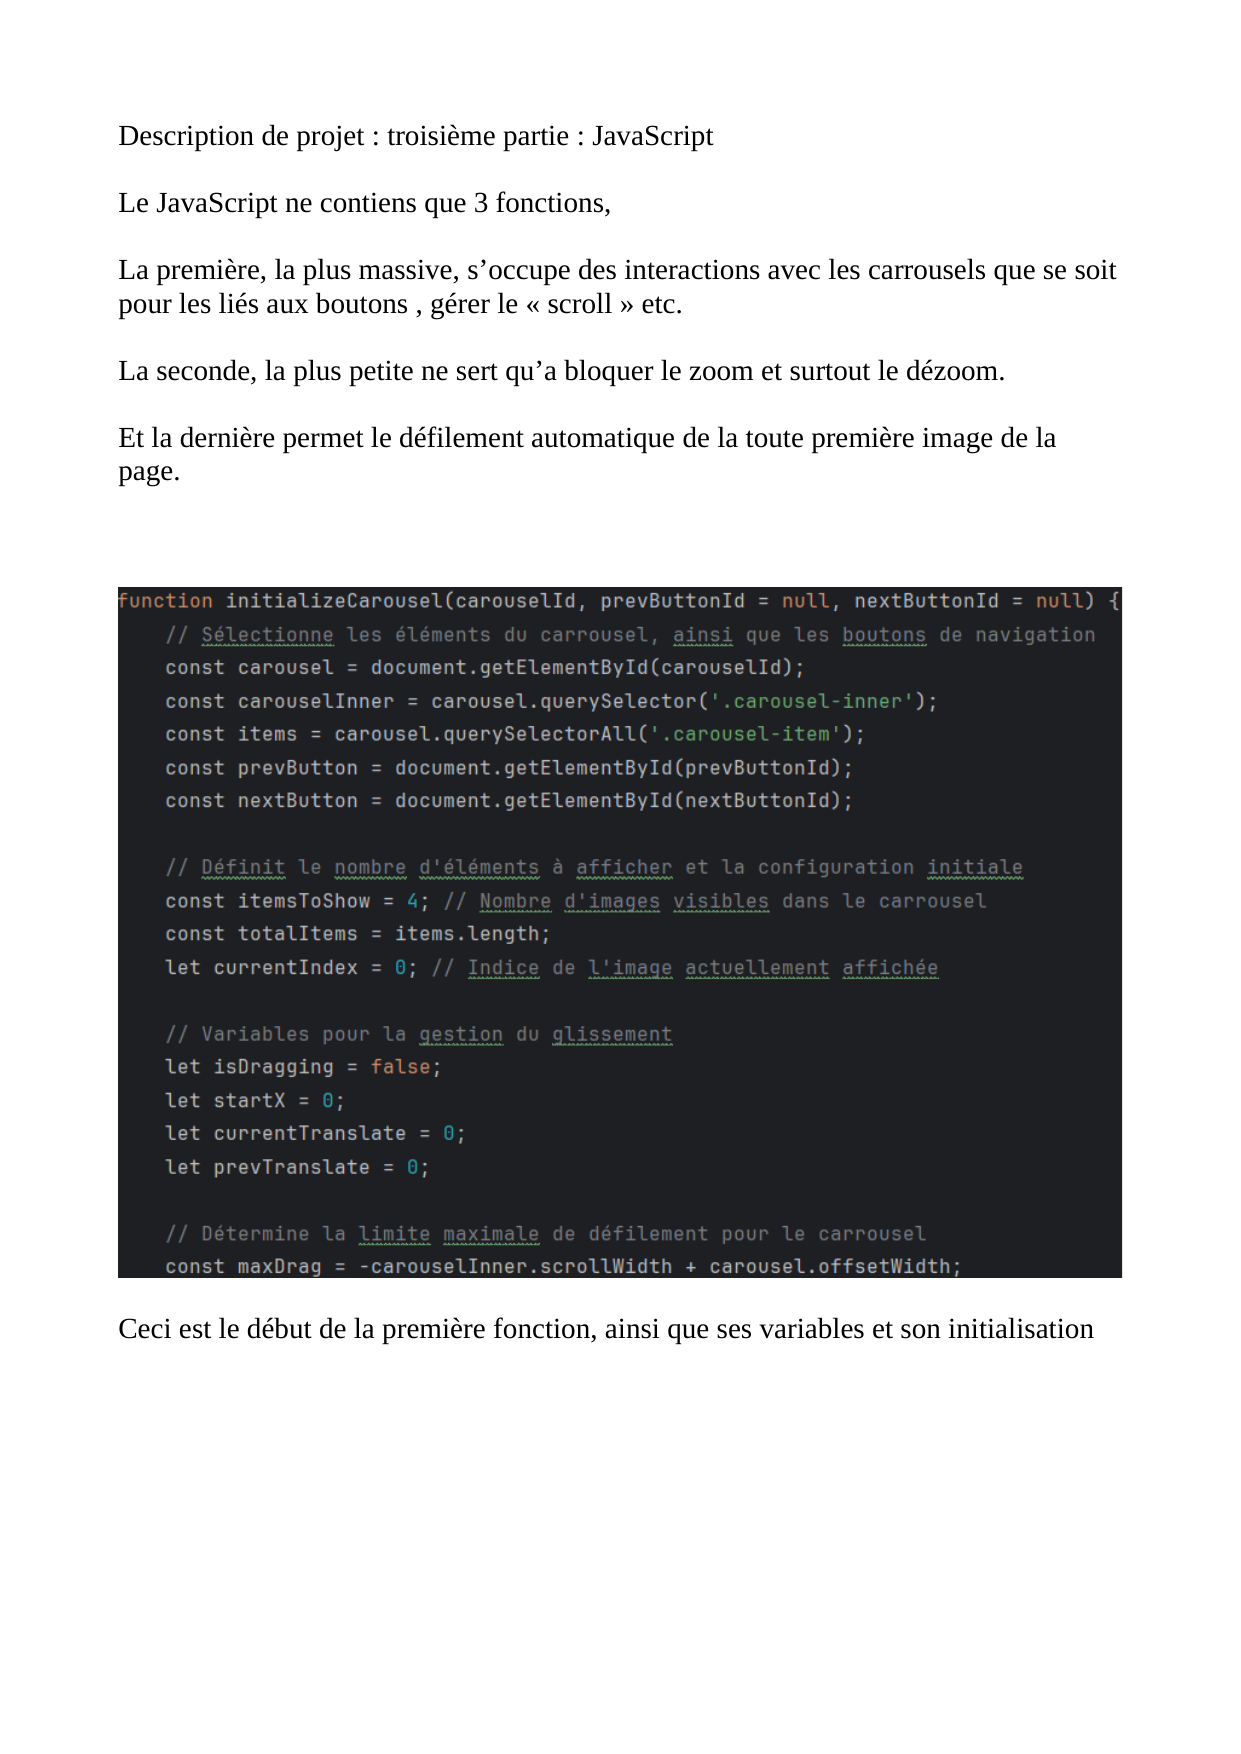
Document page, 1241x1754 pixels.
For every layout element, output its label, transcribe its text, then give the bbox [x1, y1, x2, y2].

text Et la dernière permet le défilement automatique de la toute première image de la page. [118, 420, 1122, 487]
text La seconde, la plus petite ne sert qu’a bloquer le zoom et surtout le dézoom. [118, 353, 1122, 386]
picture [118, 587, 1123, 1278]
text Ceci est le début de la première fonction, ainsi que ses variables et son initialisation [118, 1311, 1122, 1344]
text Description de projet : troisième partie : JavaScript [118, 118, 1122, 152]
text La première, la plus massive, s’occupe des interactions avec les carrousels que se soit pour les liés aux boutons , gérer le « scroll » etc. [118, 252, 1122, 319]
text Le JavaScript ne contiens que 3 fonctions, [118, 185, 1122, 219]
